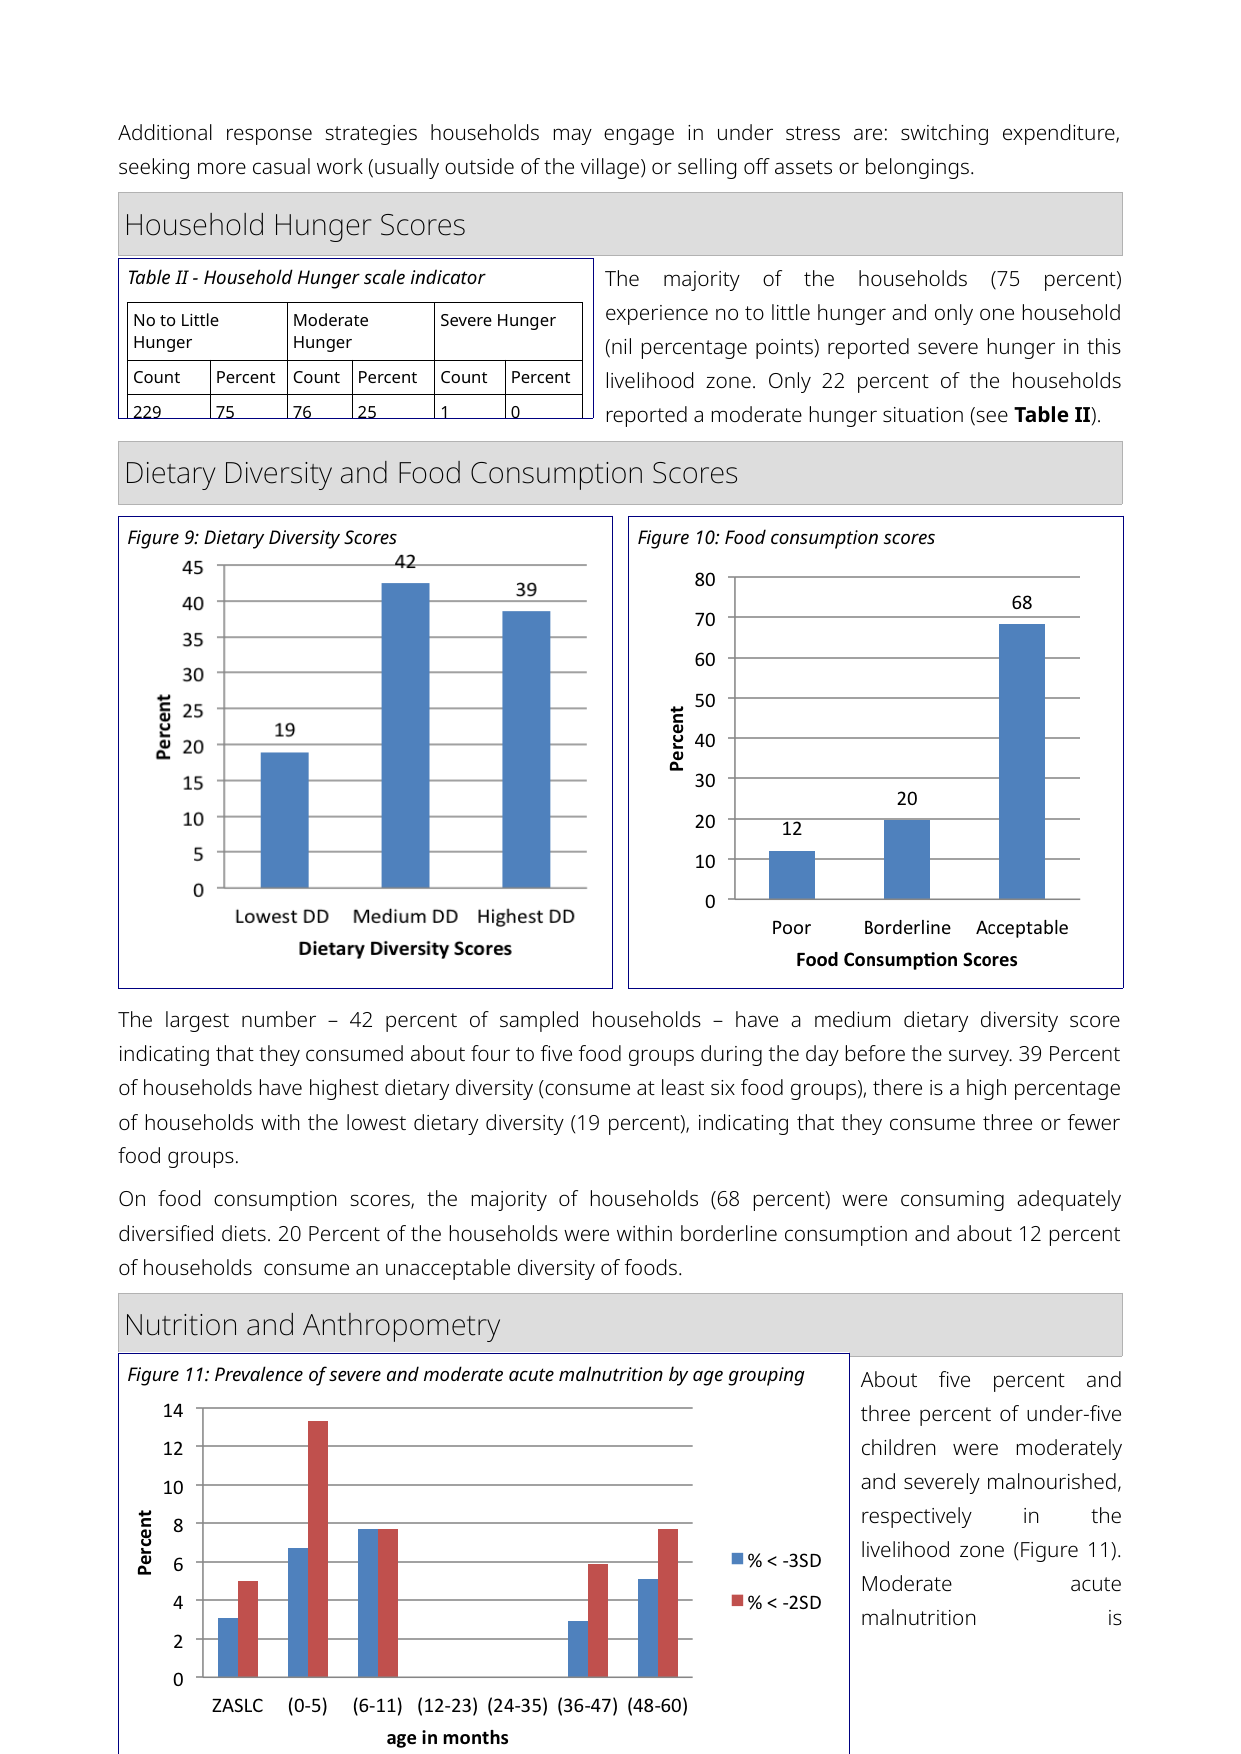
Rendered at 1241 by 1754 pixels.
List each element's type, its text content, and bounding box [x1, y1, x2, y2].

table_cell Percent [506, 361, 582, 394]
text Table II - Household Hunger scale indicator [127, 264, 584, 290]
table_cell 25 [353, 395, 434, 418]
text On food consumption scores, the majority of households (68 percent) were consuming adequately diversified diets. 20 Percent of the households were within borderline consumption and about 12 percent of households consume an unacceptable diversity of foods. [118, 1184, 1122, 1281]
table_cell Count [435, 361, 505, 394]
text The largest number – 42 percent of sampled households – have a medium dietary diversity score indicating that they consumed about four to five food groups during the day before the survey. 39 Percent of households have highest dietary diversity (consume at least six food groups), there is a high percentage of households with the lowest dietary diversity (19 percent), indicating that they consume three or fewer food groups. [629, 517, 1123, 988]
table_cell Count [128, 361, 210, 394]
table_header Severe Hunger [435, 303, 582, 359]
text The largest number – 42 percent of sampled households – have a medium dietary diversity score indicating that they consumed about four to five food groups during the day before the survey. 39 Percent of households have highest dietary diversity (consume at least six food groups), there is a high percentage of households with the lowest dietary diversity (19 percent), indicating that they consume three or fewer food groups. [118, 513, 1122, 1170]
table_cell 75 [211, 395, 287, 418]
table_header Household Hunger Scores [119, 193, 1122, 255]
table_cell Percent [353, 361, 434, 394]
table_cell 0 [506, 395, 582, 418]
text Figure 11: Prevalence of severe and moderate acute malnutrition by age grouping [127, 1361, 840, 1387]
text [119, 1354, 849, 1754]
text About five percent and three percent of under-five children were moderately and severely malnourished, respectively in the livelihood zone (Figure 11). Moderate acute malnutrition is [850, 1365, 1122, 1632]
table_cell 229 [128, 395, 210, 418]
text Figure 10: Food consumption scores [637, 524, 1114, 550]
picture [129, 1387, 833, 1748]
text Additional response strategies households may engage in under stress are: switching expenditure, seeking more casual work (usually outside of the village) or selling off assets or belongings. [118, 118, 1122, 181]
picture [643, 562, 1107, 983]
table_cell Count [288, 361, 352, 394]
text The majority of the households (75 percent) experience no to little hunger and only one household (nil percentage points) reported severe hunger in this livelihood zone. Only 22 percent of the households reported a moderate hunger situation (see Table II). [118, 259, 1122, 429]
picture [129, 550, 591, 972]
table_cell 76 [288, 395, 352, 418]
text The largest number – 42 percent of sampled households – have a medium dietary diversity score indicating that they consumed about four to five food groups during the day before the survey. 39 Percent of households have highest dietary diversity (consume at least six food groups), there is a high percentage of households with the lowest dietary diversity (19 percent), indicating that they consume three or fewer food groups. [119, 517, 612, 988]
table_cell Percent [211, 361, 287, 394]
table_header No to Little Hunger [128, 303, 287, 359]
table_header Nutrition and Anthropometry [119, 1294, 1122, 1356]
table_cell 1 [435, 395, 505, 418]
table_header Dietary Diversity and Food Consumption Scores [119, 442, 1122, 504]
table_header Moderate Hunger [288, 303, 434, 359]
text Figure 9: Dietary Diversity Scores [127, 524, 603, 550]
